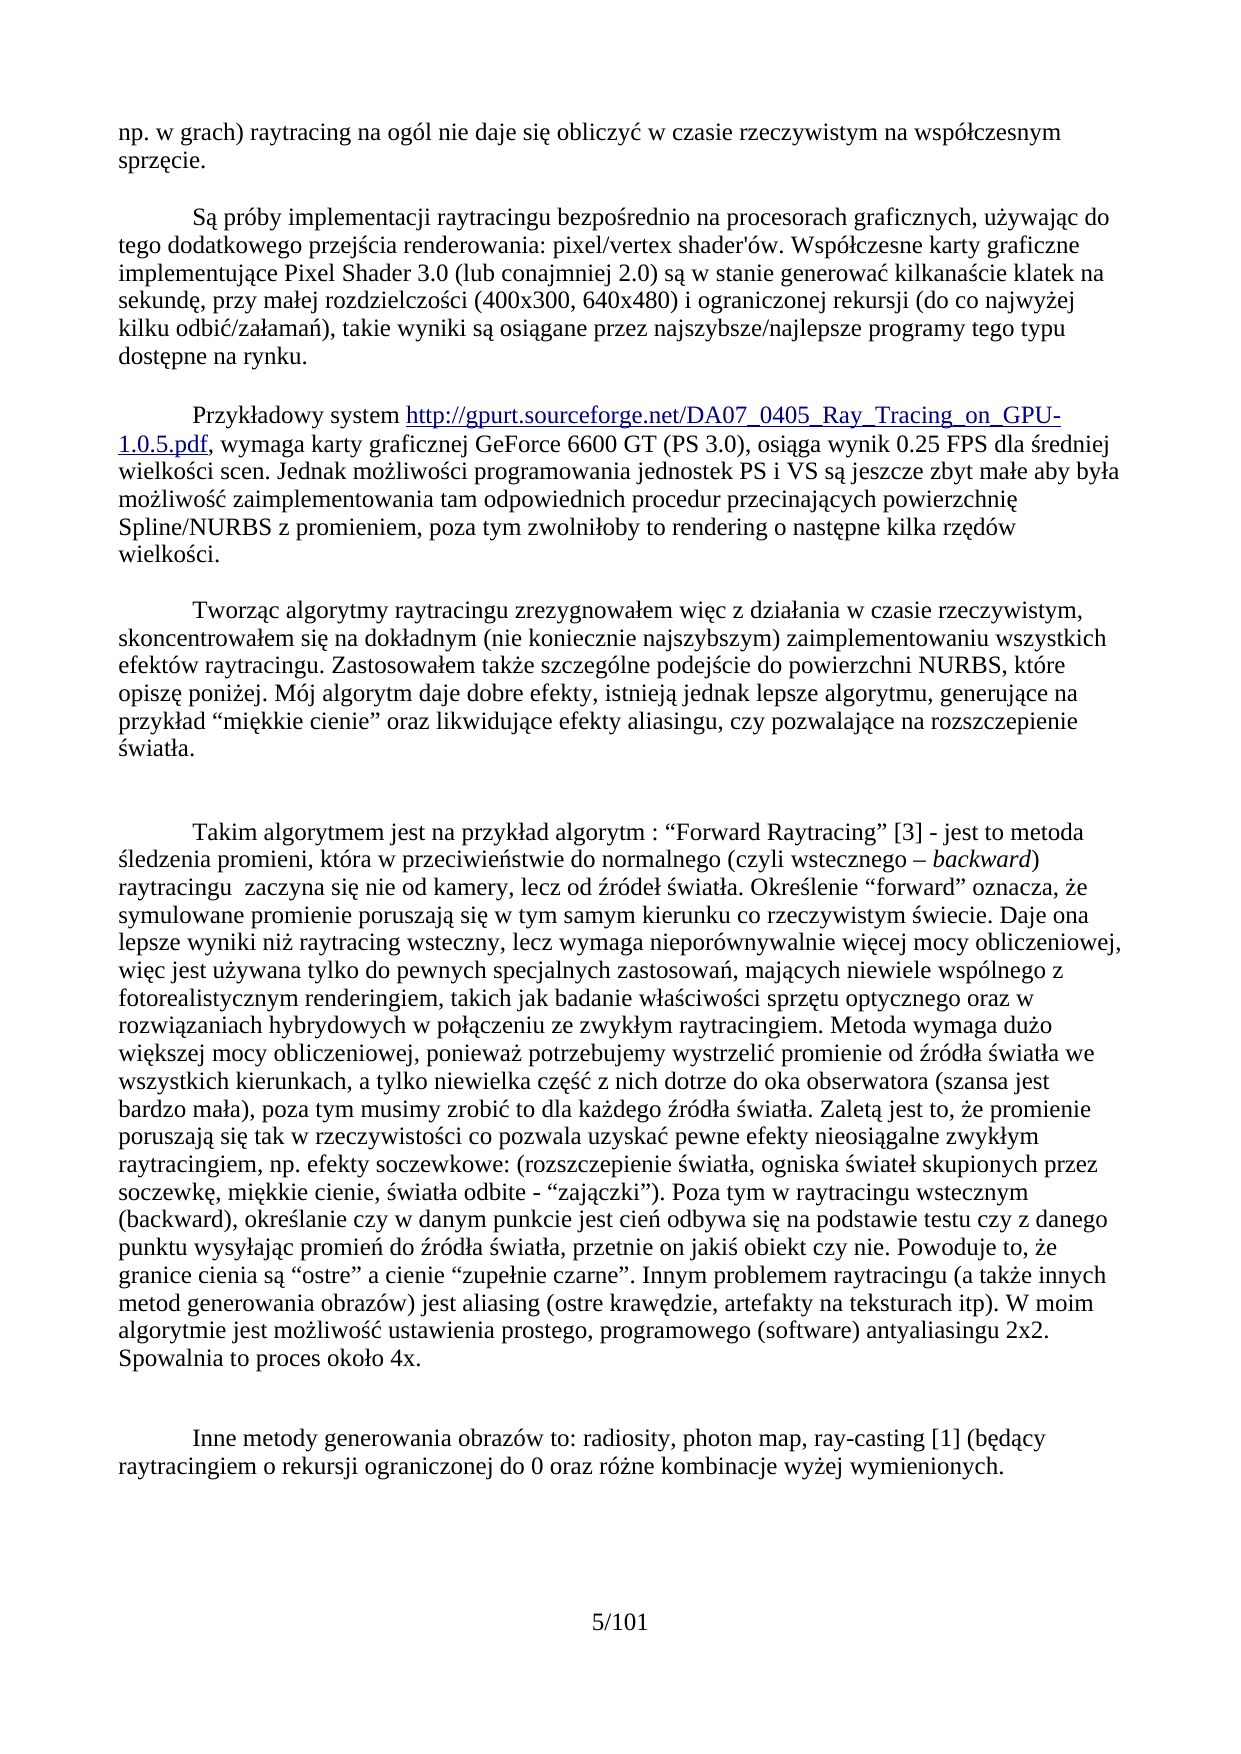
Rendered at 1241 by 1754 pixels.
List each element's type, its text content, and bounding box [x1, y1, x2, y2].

text Przykładowy system http://gpurt.sourceforge.net/DA07_0405_Ray_Tracing_on_GPU-1.0.5.pdf, wymaga karty graficznej GeForce 6600 GT (PS 3.0), osiąga wynik 0.25 FPS dla średniej wielkości scen. Jednak możliwości programowania jednostek PS i VS są jeszcze zbyt małe aby była możliwość zaimplementowania tam odpowiednich procedur przecinających powierzchnię Spline/NURBS z promieniem, poza tym zwolniłoby to rendering o następne kilka rzędów wielkości. [118, 400, 1122, 568]
text Tworząc algorytmy raytracingu zrezygnowałem więc z działania w czasie rzeczywistym, skoncentrowałem się na dokładnym (nie koniecznie najszybszym) zaimplementowaniu wszystkich efektów raytracingu. Zastosowałem także szczególne podejście do powierzchni NURBS, które opiszę poniżej. Mój algorytm daje dobre efekty, istnieją jednak lepsze algorytmu, generujące na przykład “miękkie cienie” oraz likwidujące efekty aliasingu, czy pozwalające na rozszczepienie światła. [118, 596, 1122, 762]
text Są próby implementacji raytracingu bezpośrednio na procesorach graficznych, używając do tego dodatkowego przejścia renderowania: pixel/vertex shader'ów. Współczesne karty graficzne implementujące Pixel Shader 3.0 (lub conajmniej 2.0) są w stanie generować kilkanaście klatek na sekundę, przy małej rozdzielczości (400x300, 640x480) i ograniczonej rekursji (do co najwyżej kilku odbić/załamań), takie wyniki są osiągane przez najszybsze/najlepsze programy tego typu dostępne na rynku. [118, 203, 1122, 370]
text Takim algorytmem jest na przykład algorytm : “Forward Raytracing” [3] - jest to metoda śledzenia promieni, która w przeciwieństwie do normalnego (czyli wstecznego – backward) raytracingu zaczyna się nie od kamery, lecz od źródeł światła. Określenie “forward” oznacza, że symulowane promienie poruszają się w tym samym kierunku co rzeczywistym świecie. Daje ona lepsze wyniki niż raytracing wsteczny, lecz wymaga nieporównywalnie więcej mocy obliczeniowej, więc jest używana tylko do pewnych specjalnych zastosowań, mających niewiele wspólnego z fotorealistycznym renderingiem, takich jak badanie właściwości sprzętu optycznego oraz w rozwiązaniach hybrydowych w połączeniu ze zwykłym raytracingiem. Metoda wymaga dużo większej mocy obliczeniowej, ponieważ potrzebujemy wystrzelić promienie od źródła światła we wszystkich kierunkach, a tylko niewielka część z nich dotrze do oka obserwatora (szansa jest bardzo mała), poza tym musimy zrobić to dla każdego źródła światła. Zaletą jest to, że promienie poruszają się tak w rzeczywistości co pozwala uzyskać pewne efekty nieosiągalne zwykłym raytracingiem, np. efekty soczewkowe: (rozszczepienie światła, ogniska świateł skupionych przez soczewkę, miękkie cienie, światła odbite - “zajączki”). Poza tym w raytracingu wstecznym (backward), określanie czy w danym punkcie jest cień odbywa się na podstawie testu czy z danego punktu wysyłając promień do źródła światła, przetnie on jakiś obiekt czy nie. Powoduje to, że granice cienia są “ostre” a cienie “zupełnie czarne”. Innym problemem raytracingu (a także innych metod generowania obrazów) jest aliasing (ostre krawędzie, artefakty na teksturach itp). W moim algorytmie jest możliwość ustawienia prostego, programowego (software) antyaliasingu 2x2. Spowalnia to proces około 4x. [118, 818, 1122, 1372]
text Inne metody generowania obrazów to: radiosity, photon map, ray-casting [1] (będący raytracingiem o rekursji ograniczonej do 0 oraz różne kombinacje wyżej wymienionych. [118, 1424, 1122, 1480]
text np. w grach) raytracing na ogól nie daje się obliczyć w czasie rzeczywistym na współczesnym sprzęcie. [118, 118, 1122, 173]
